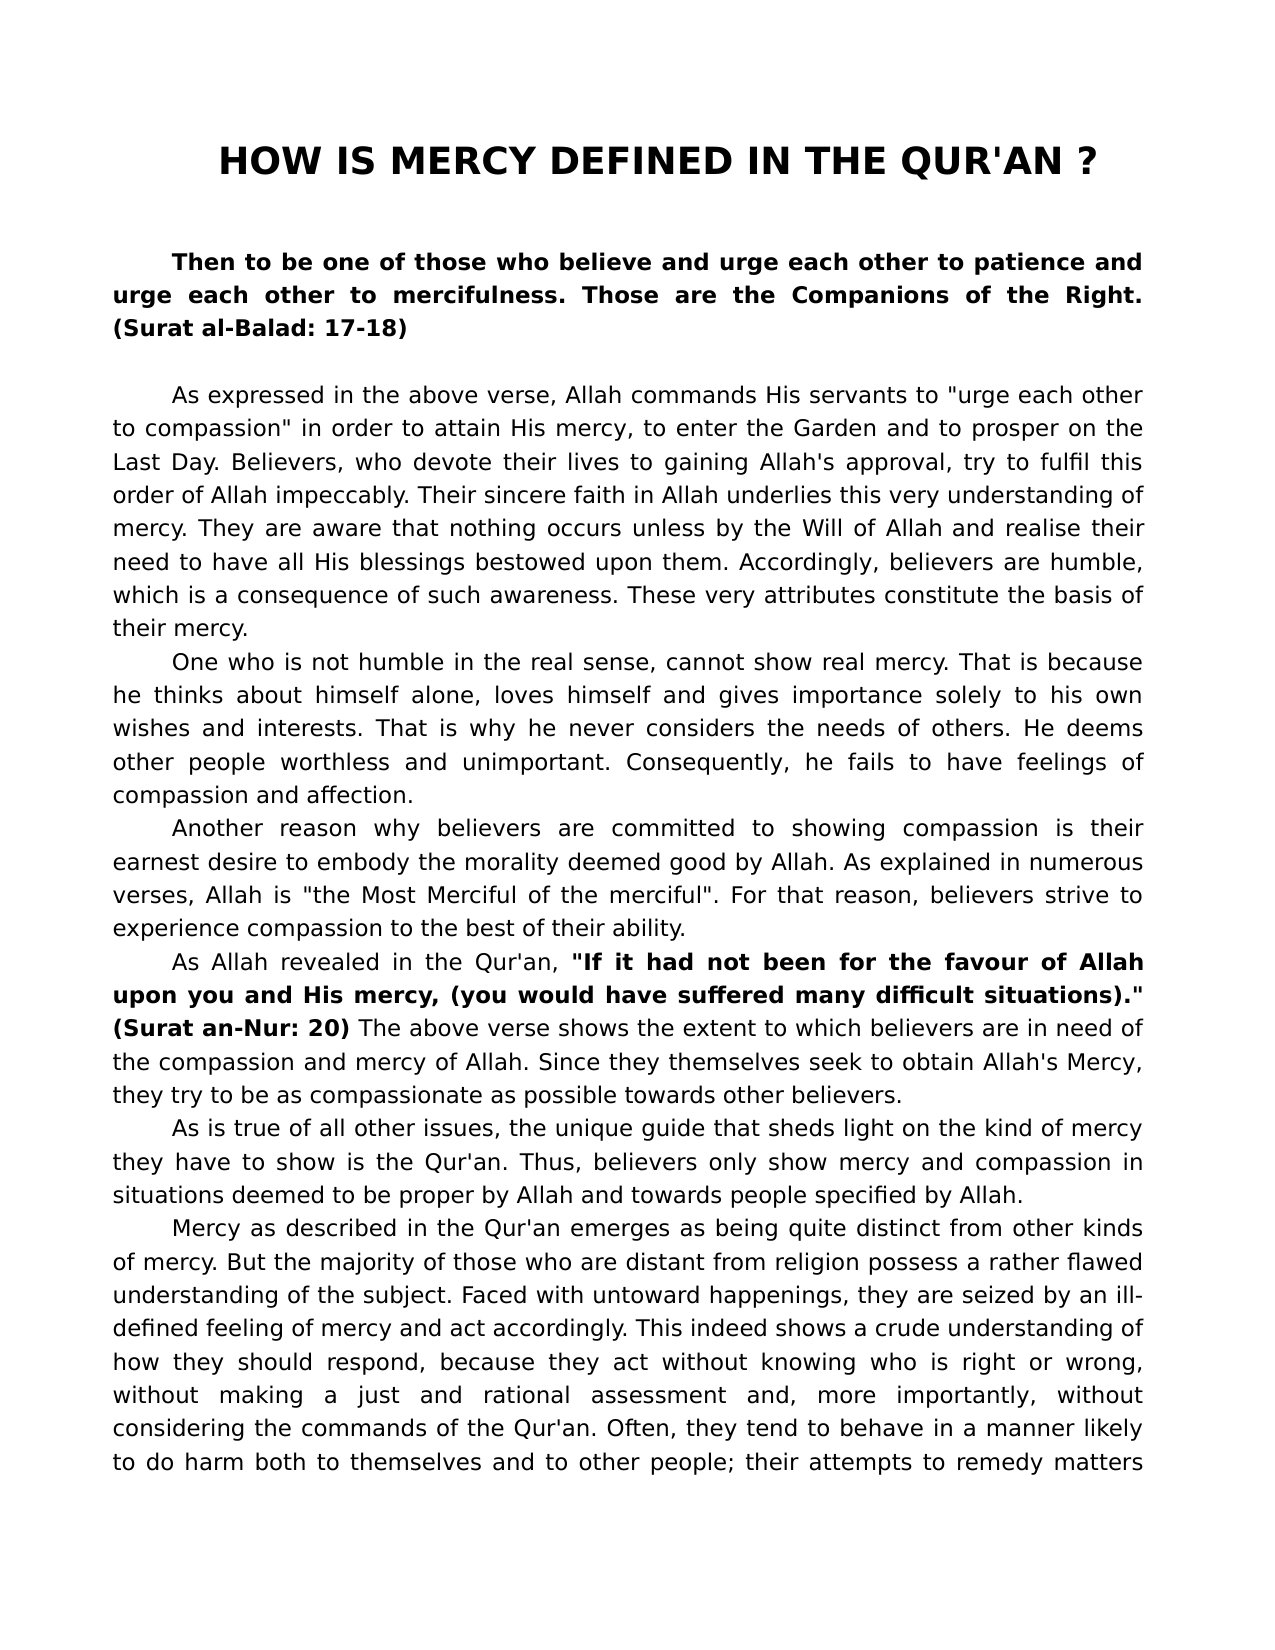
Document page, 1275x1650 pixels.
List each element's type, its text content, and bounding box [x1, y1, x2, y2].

text As is true of all other issues, the unique guide that sheds light on the kind of mercy they have to show is the Qur'an. Thus, believers only show mercy and compassion in situations deemed to be proper by Allah and towards people specified by Allah. [112, 1110, 1145, 1210]
text HOW IS MERCY DEFINED IN THE QUR'AN ? [112, 148, 1145, 181]
text As expressed in the above verse, Allah commands His servants to "urge each other to compassion" in order to attain His mercy, to enter the Garden and to prosper on the Last Day. Believers, who devote their lives to gaining Allah's approval, try to fulfil this order of Allah impeccably. Their sincere faith in Allah underlies this very understanding of mercy. They are aware that nothing occurs unless by the Will of Allah and realise their need to have all His blessings bestowed upon them. Accordingly, believers are humble, which is a consequence of such awareness. These very attributes constitute the basis of their mercy. [112, 377, 1145, 643]
text As Allah revealed in the Qur'an, "If it had not been for the favour of Allah upon you and His mercy, (you would have suffered many difficult situations)." (Surat an-Nur: 20) The above verse shows the extent to which believers are in need of the compassion and mercy of Allah. Since they themselves seek to obtain Allah's Mercy, they try to be as compassionate as possible towards other believers. [112, 943, 1145, 1110]
text Another reason why believers are committed to showing compassion is their earnest desire to embody the morality deemed good by Allah. As explained in numerous verses, Allah is "the Most Merciful of the merciful". For that reason, believers strive to experience compassion to the best of their ability. [112, 810, 1145, 943]
text One who is not humble in the real sense, cannot show real mercy. That is because he thinks about himself alone, loves himself and gives importance solely to his own wishes and interests. That is why he never considers the needs of others. He deems other people worthless and unimportant. Consequently, he fails to have feelings of compassion and affection. [112, 643, 1145, 810]
text Then to be one of those who believe and urge each other to patience and urge each other to mercifulness. Those are the Companions of the Right. (Surat al-Balad: 17-18) [112, 243, 1145, 343]
text Mercy as described in the Qur'an emerges as being quite distinct from other kinds of mercy. But the majority of those who are distant from religion possess a rather flawed understanding of the subject. Faced with untoward happenings, they are seized by an ill-defined feeling of mercy and act accordingly. This indeed shows a crude understanding of how they should respond, because they act without knowing who is right or wrong, without making a just and rational assessment and, more importantly, without considering the commands of the Qur'an. Often, they tend to behave in a manner likely to do harm both to themselves and to other people; their attempts to remedy matters [112, 1210, 1145, 1477]
